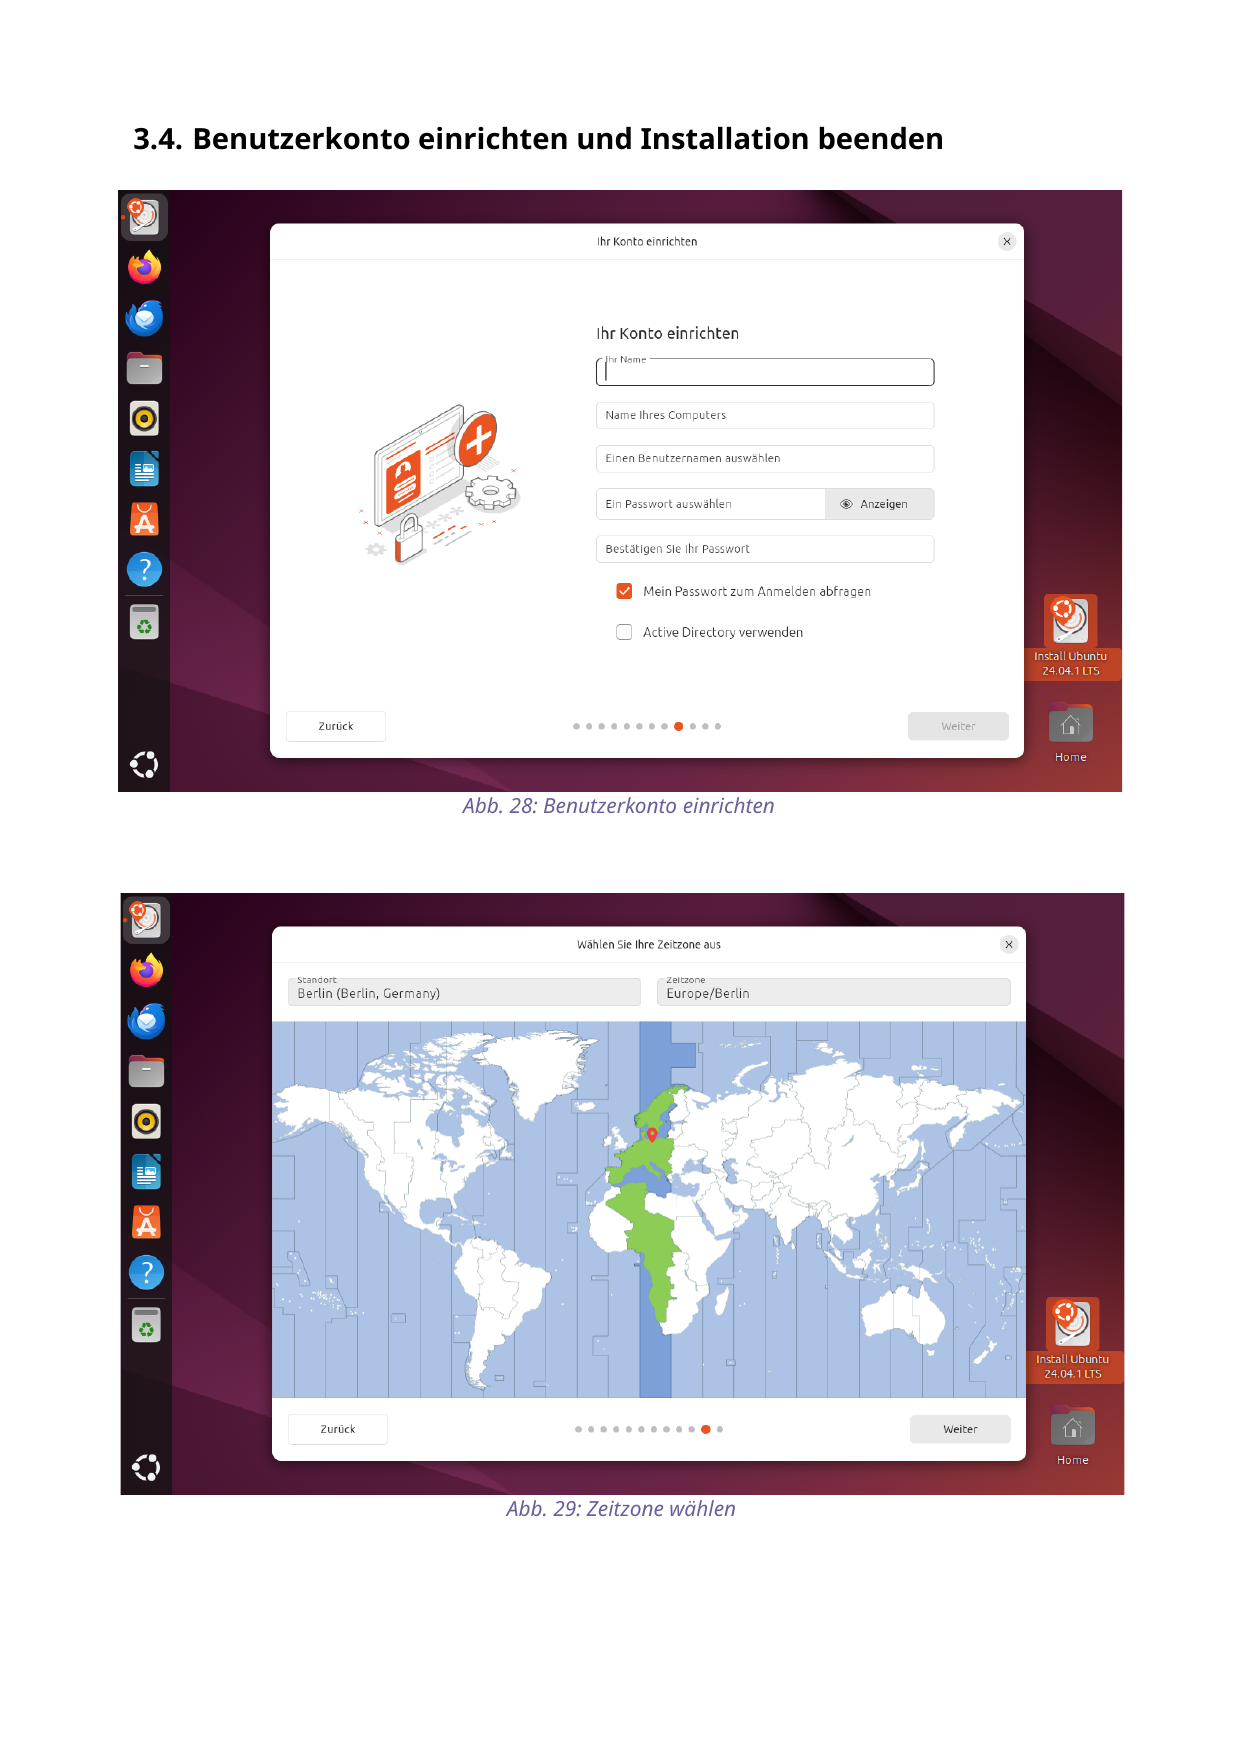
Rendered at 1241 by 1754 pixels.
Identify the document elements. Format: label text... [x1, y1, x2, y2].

text Abb. 28: Benutzerkonto einrichten [118, 792, 1122, 820]
subtitle Benutzerkonto einrichten und Installation beenden [118, 118, 1122, 158]
picture [118, 190, 1123, 792]
text Abb. 29: Zeitzone wählen [121, 1495, 1124, 1523]
picture [120, 893, 1125, 1495]
